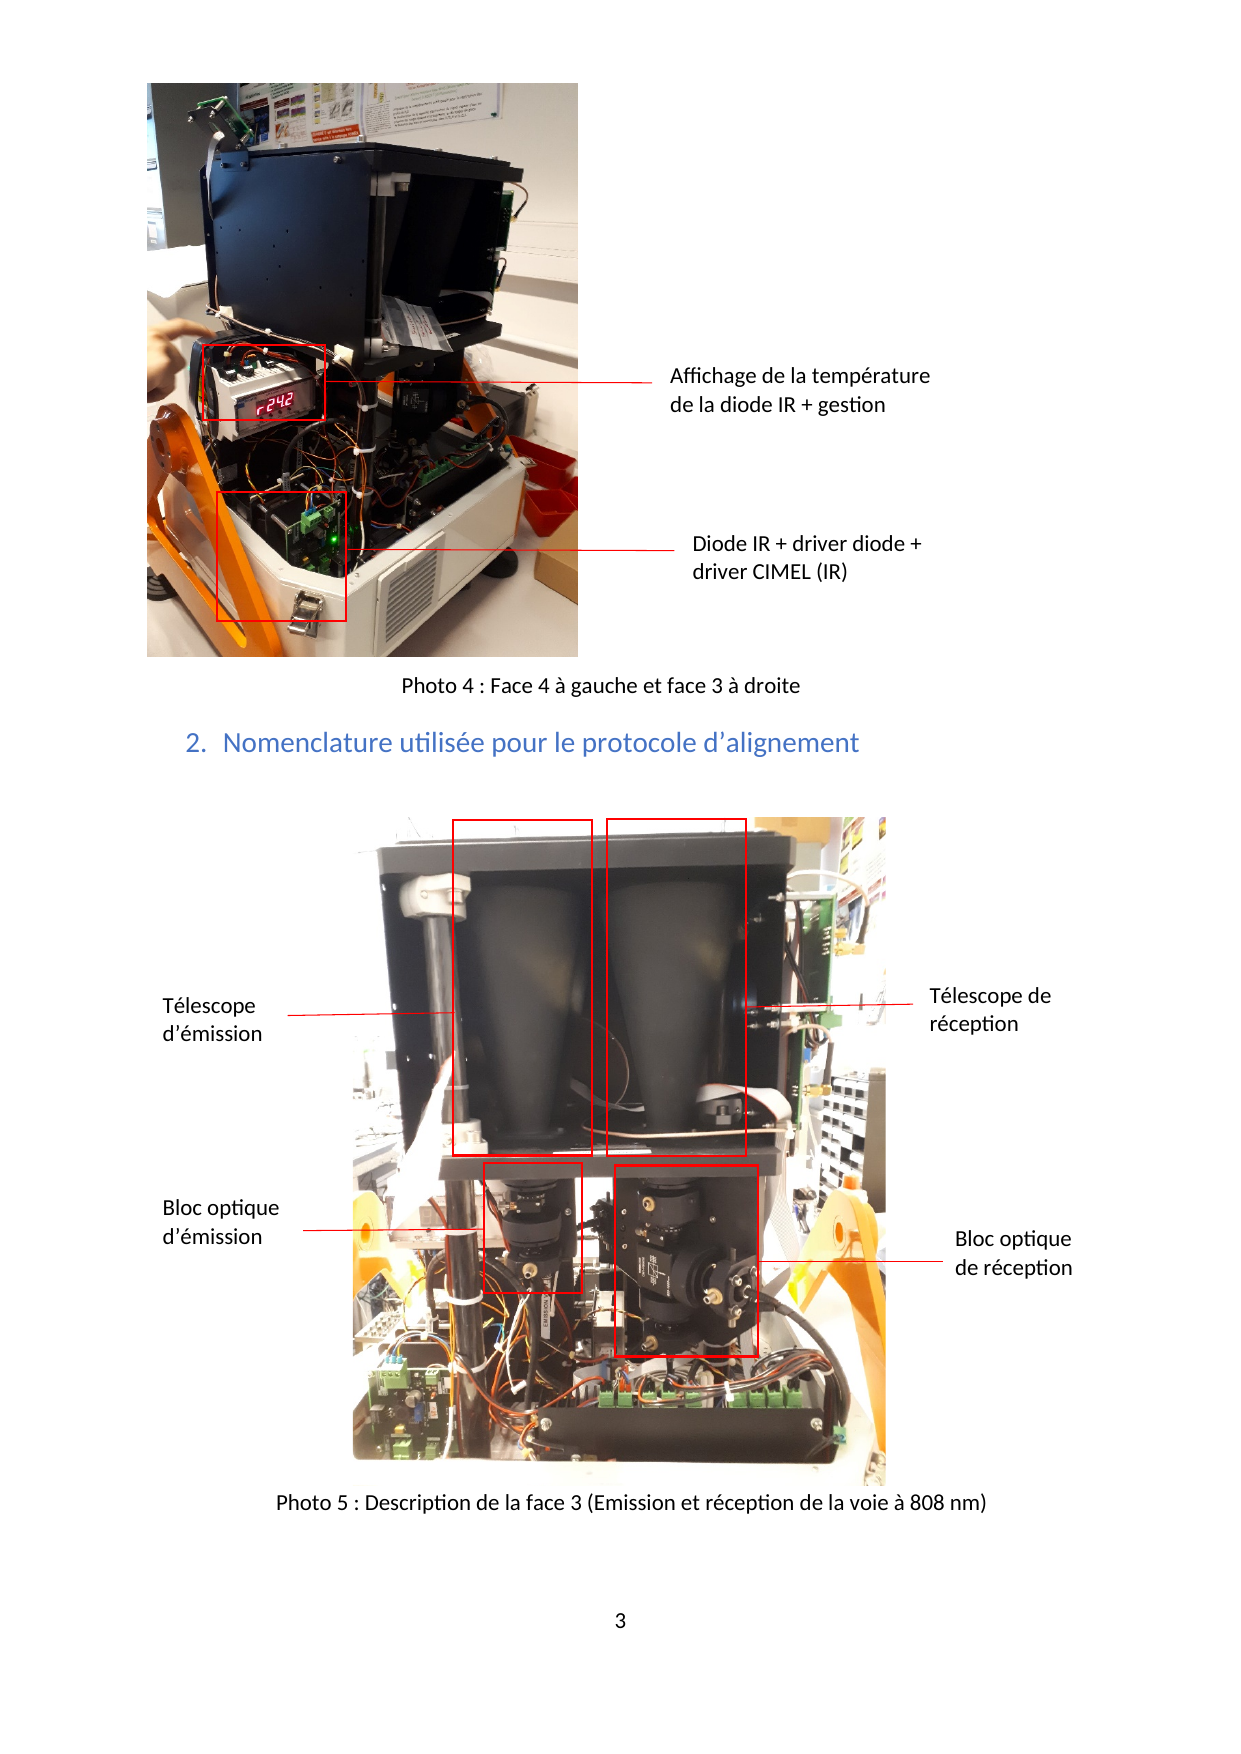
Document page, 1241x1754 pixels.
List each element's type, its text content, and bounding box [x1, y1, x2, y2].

text Diode IR + driver diode + driver CIMEL (IR) [692, 529, 961, 586]
list Nomenclature utilisée pour le protocole d’alignement [185, 724, 1093, 760]
